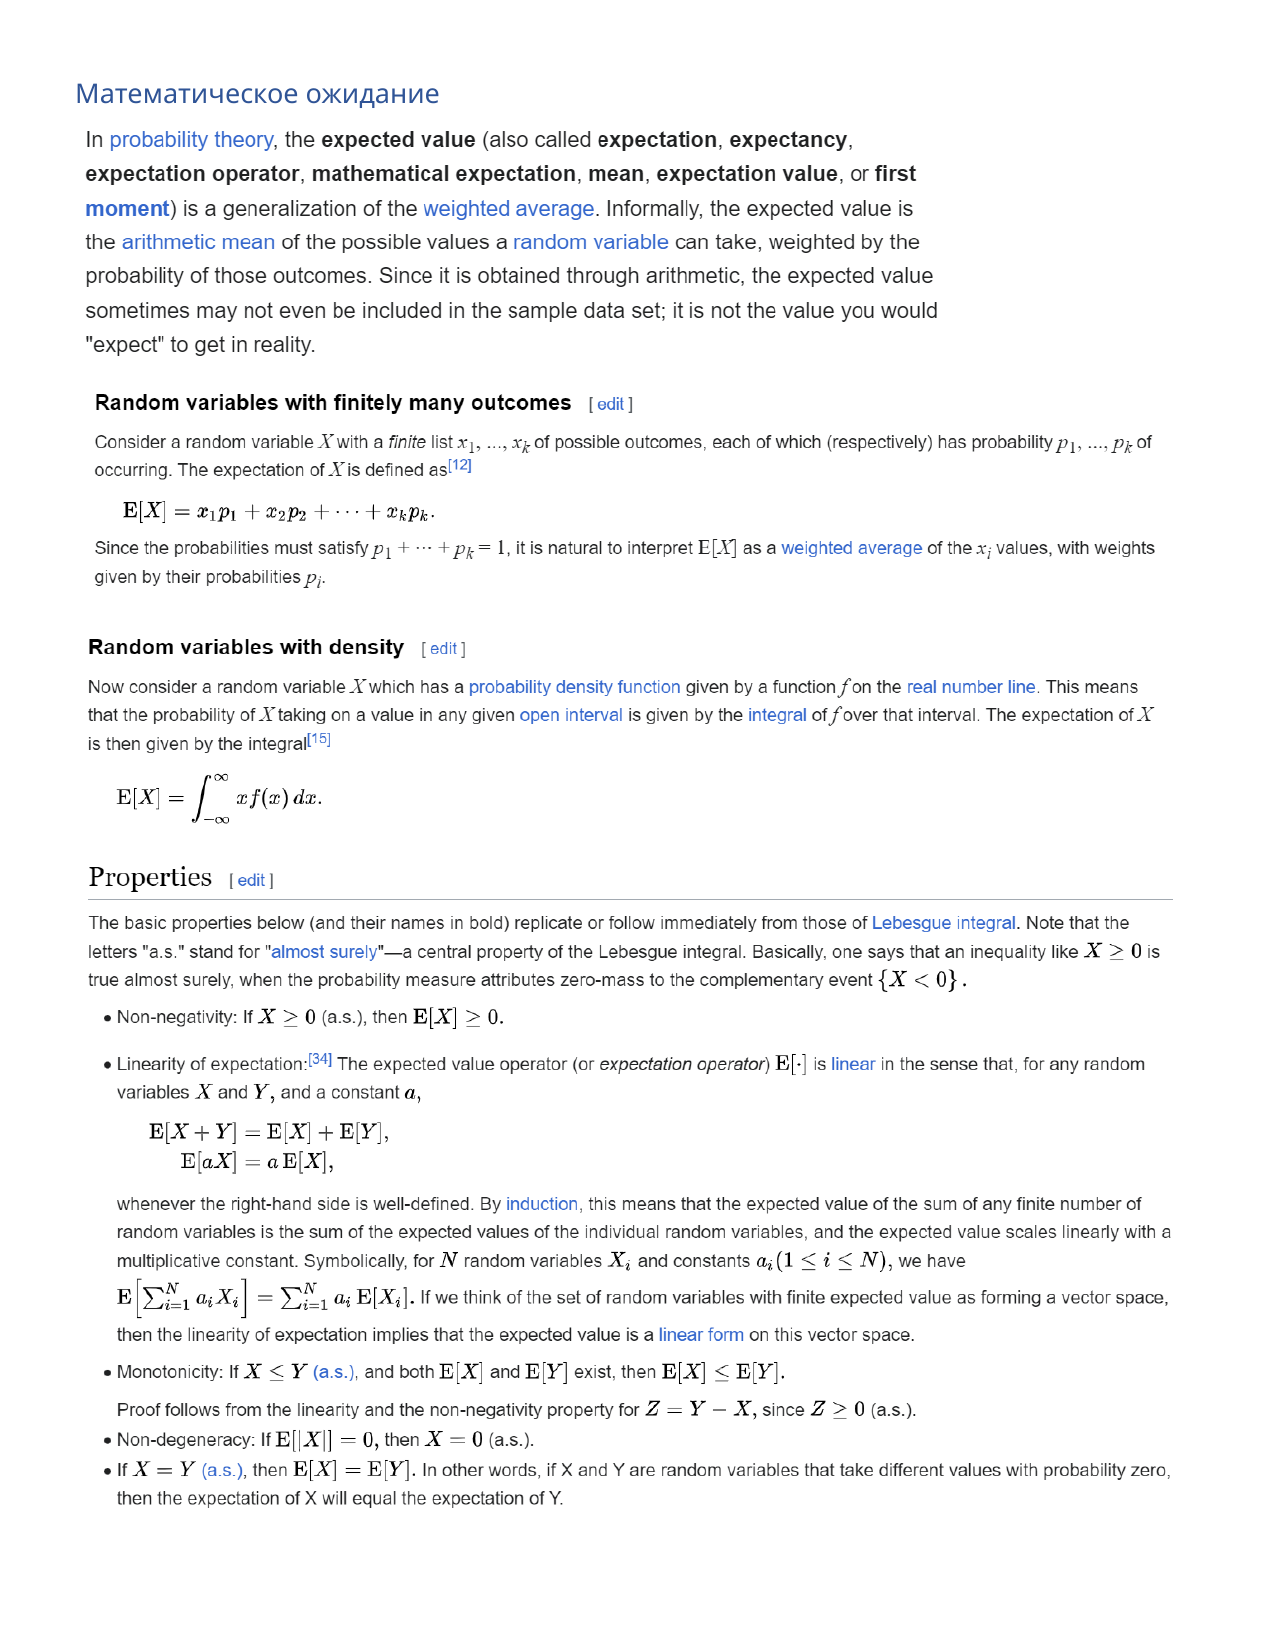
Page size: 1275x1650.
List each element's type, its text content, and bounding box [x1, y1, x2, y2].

subtitle Математическое ожидание [75, 75, 1200, 112]
picture [75, 114, 948, 365]
picture [75, 616, 1178, 832]
picture [75, 850, 1212, 1514]
picture [75, 383, 1173, 598]
